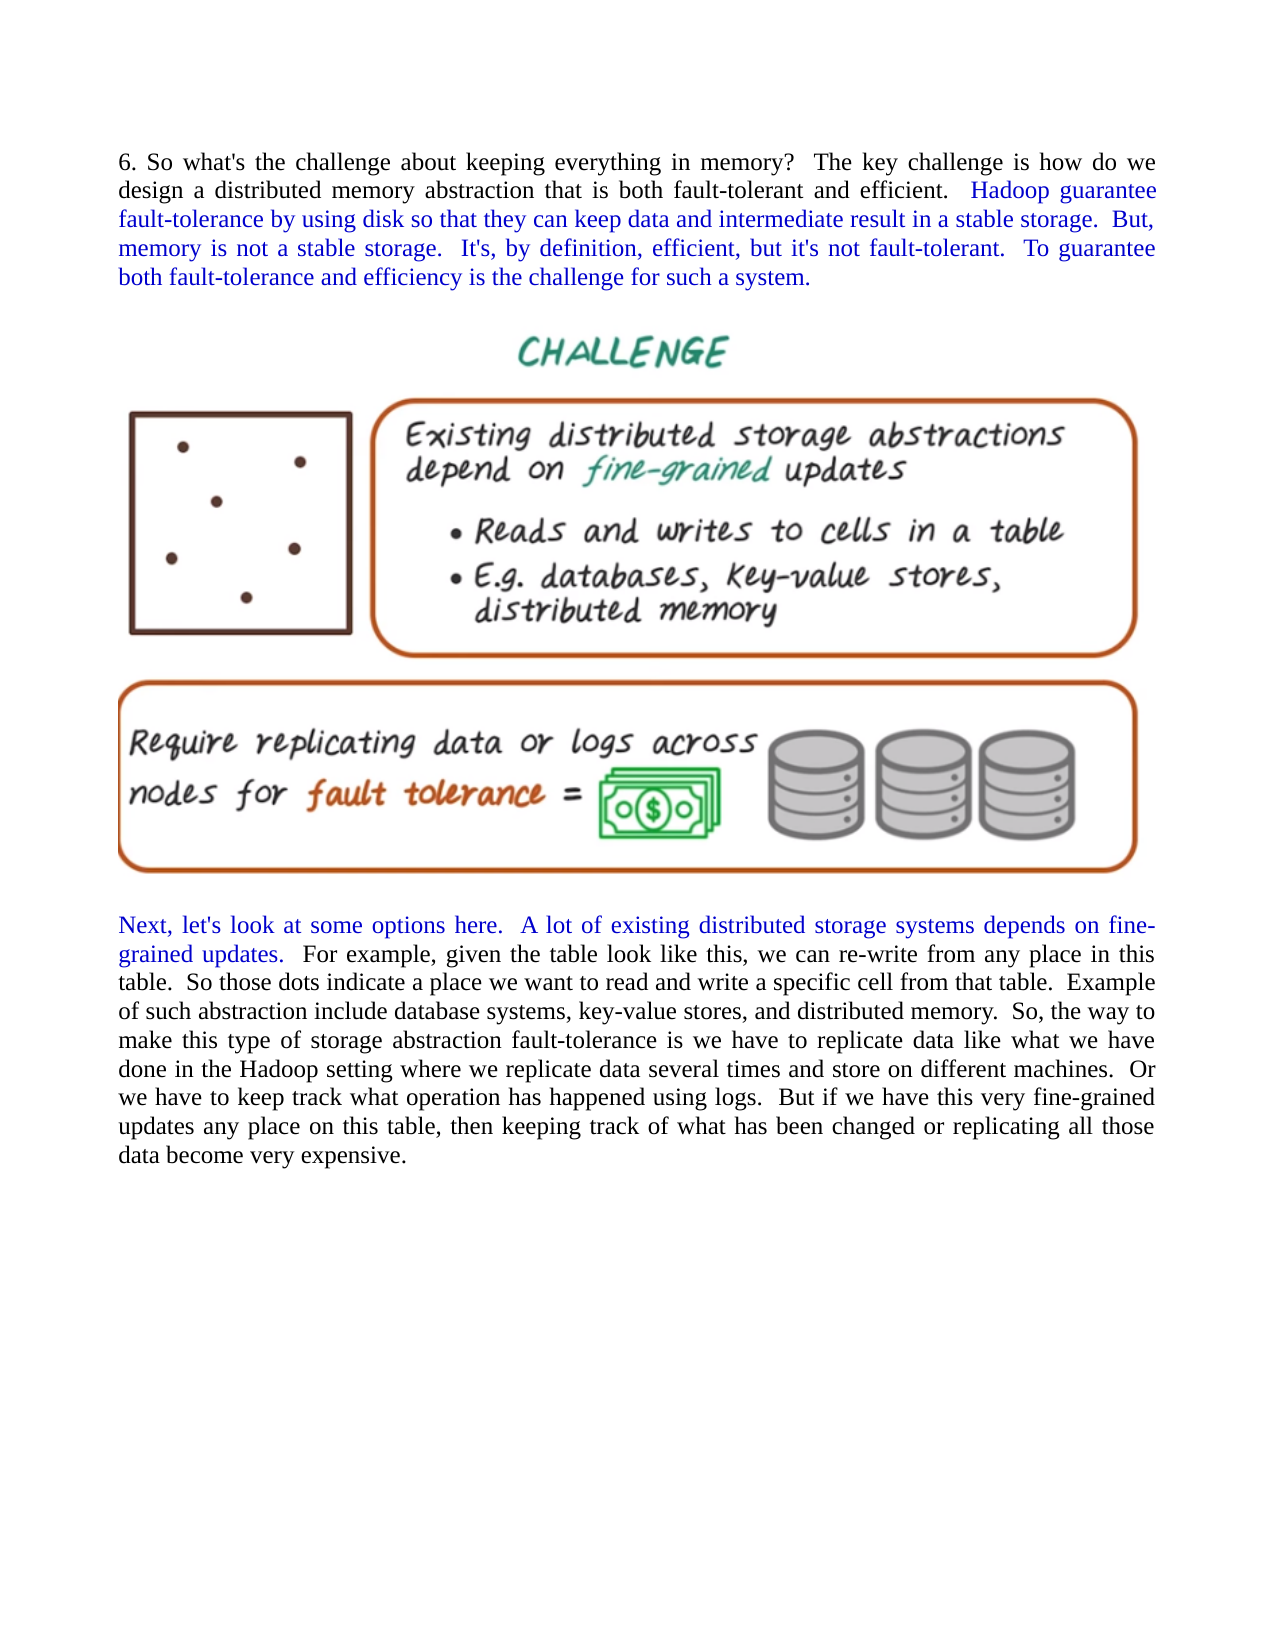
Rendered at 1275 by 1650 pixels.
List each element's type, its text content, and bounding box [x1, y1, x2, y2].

text 6. So what's the challenge about keeping everything in memory? The key challenge is how do we design a distributed memory abstraction that is both fault-tolerant and efficient. Hadoop guarantee fault-tolerance by using disk so that they can keep data and intermediate result in a stable storage. But, memory is not a stable storage. It's, by definition, efficient, but it's not fault-tolerant. To guarantee both fault-tolerance and efficiency is the challenge for such a system. [118, 147, 1157, 291]
picture [118, 319, 1157, 882]
text Next, let's look at some options here. A lot of existing distributed storage systems depends on fine-grained updates. For example, given the table look like this, we can re-write from any place in this table. So those dots indicate a place we want to read and write a specific cell from that table. Example of such abstraction include database systems, key-value stores, and distributed memory. So, the way to make this type of storage abstraction fault-tolerance is we have to replicate data like what we have done in the Hadoop setting where we replicate data several times and store on different machines. Or we have to keep track what operation has happened using logs. But if we have this very fine-grained updates any place on this table, then keeping track of what has been changed or replicating all those data become very expensive. [118, 910, 1157, 1169]
